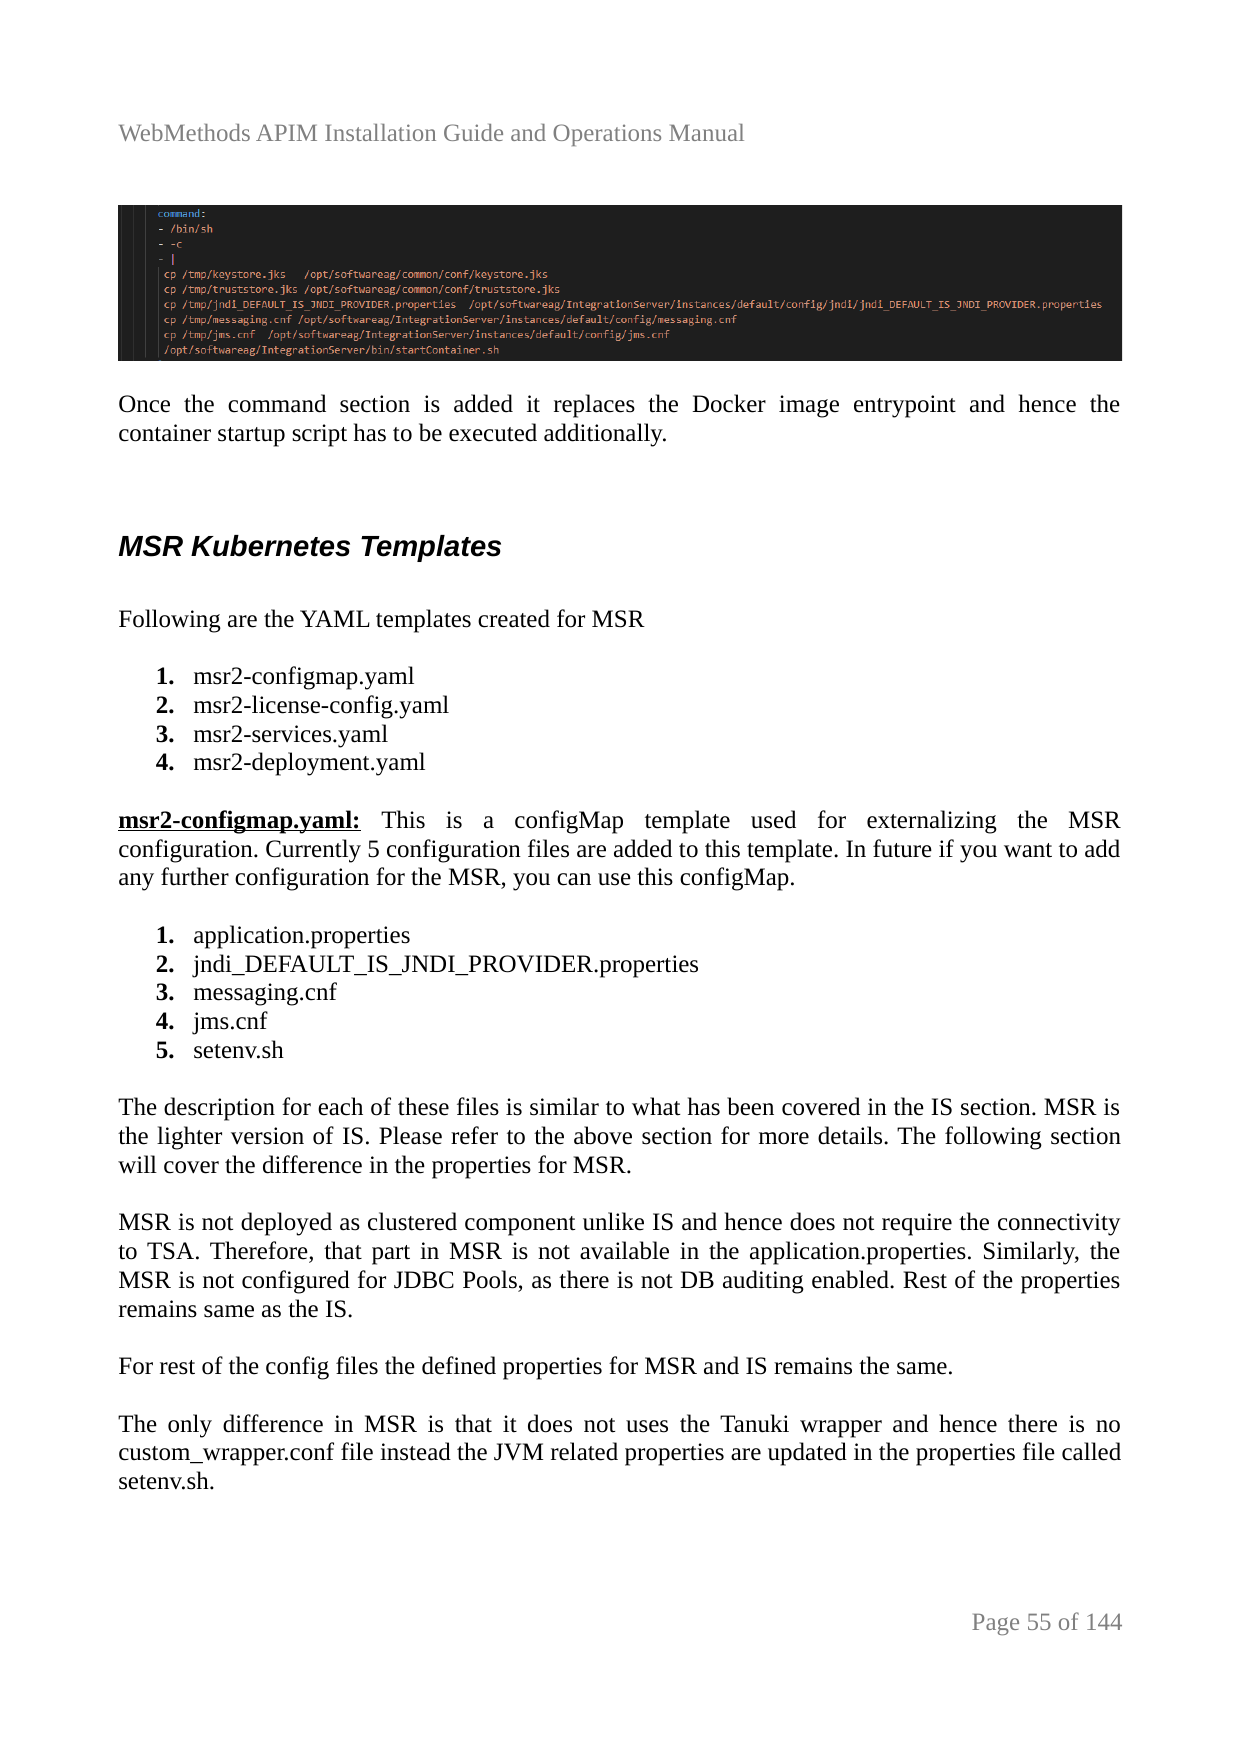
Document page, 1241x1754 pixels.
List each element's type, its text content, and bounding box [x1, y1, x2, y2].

text The description for each of these files is similar to what has been covered in the IS section. MSR is the lighter version of IS. Please refer to the above section for more details. The following section will cover the difference in the properties for MSR. [118, 1092, 1122, 1179]
text For rest of the config files the defined properties for MSR and IS remains the same. [118, 1351, 1122, 1380]
text Following are the YAML templates created for MSR [118, 604, 1122, 632]
list msr2-license-config.yaml [156, 690, 1122, 719]
list msr2-deployment.yaml [156, 747, 1122, 776]
list setenv.sh [156, 1035, 1122, 1064]
subtitle MSR Kubernetes Templates [118, 529, 1122, 562]
text The only difference in MSR is that it does not uses the Tanuki wrapper and hence there is no custom_wrapper.conf file instead the JVM related properties are updated in the properties file called setenv.sh. [118, 1409, 1122, 1495]
text msr2-configmap.yaml: This is a configMap template used for externalizing the MSR configuration. Currently 5 configuration files are added to this template. In future if you want to add any further configuration for the MSR, you can use this configMap. [118, 805, 1122, 891]
list msr2-configmap.yaml [156, 661, 1122, 690]
list jndi_DEFAULT_IS_JNDI_PROVIDER.properties [156, 949, 1122, 977]
list messaging.cnf [156, 977, 1122, 1006]
text MSR is not deployed as clustered component unlike IS and hence does not require the connectivity to TSA. Therefore, that part in MSR is not available in the application.properties. Similarly, the MSR is not configured for JDBC Pools, as there is not DB auditing enabled. Rest of the properties remains same as the IS. [118, 1207, 1122, 1322]
picture [118, 205, 1123, 361]
list msr2-services.yaml [156, 719, 1122, 747]
list application.properties [156, 920, 1122, 949]
list jms.cnf [156, 1006, 1122, 1035]
text Once the command section is added it replaces the Docker image entrypoint and hence the container startup script has to be executed additionally. [118, 389, 1122, 446]
